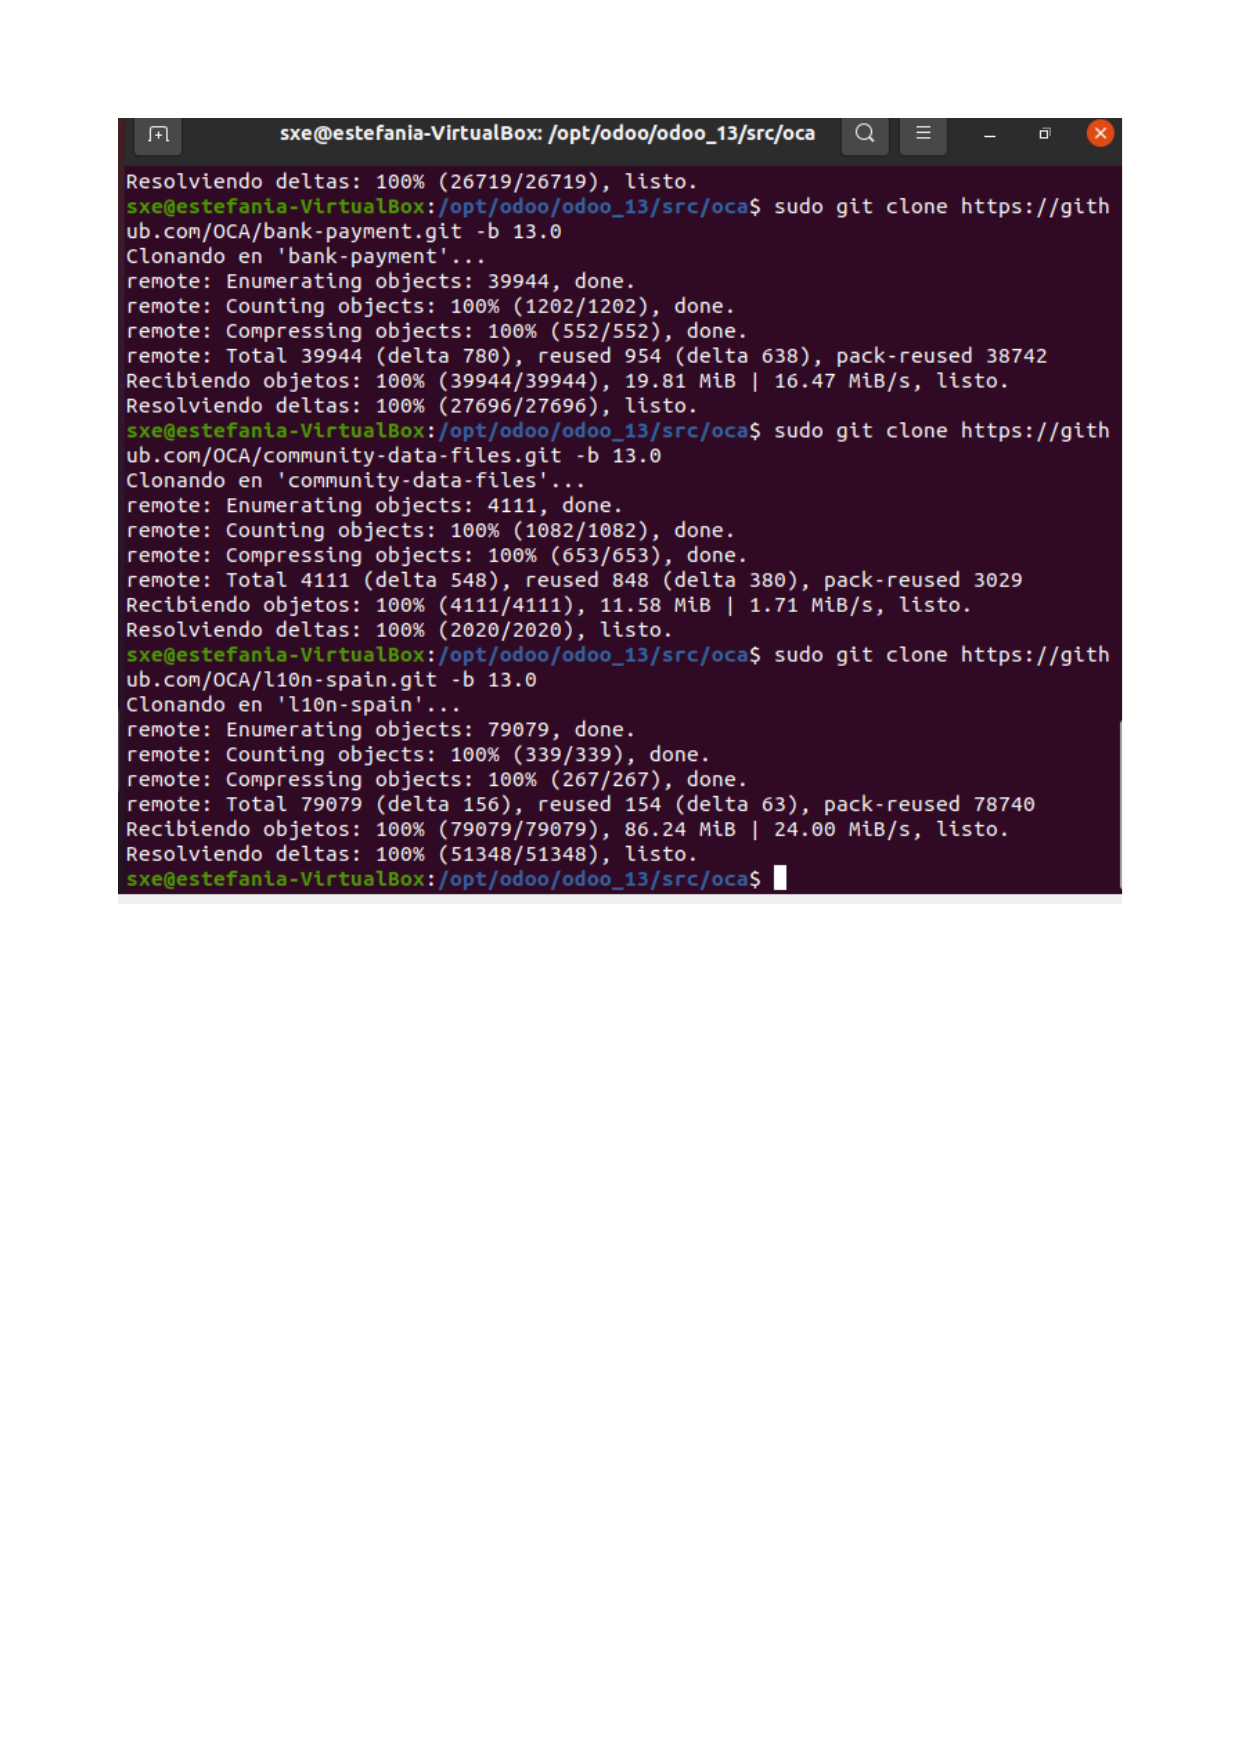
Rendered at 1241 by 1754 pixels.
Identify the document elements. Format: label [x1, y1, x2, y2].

picture [118, 118, 1123, 904]
